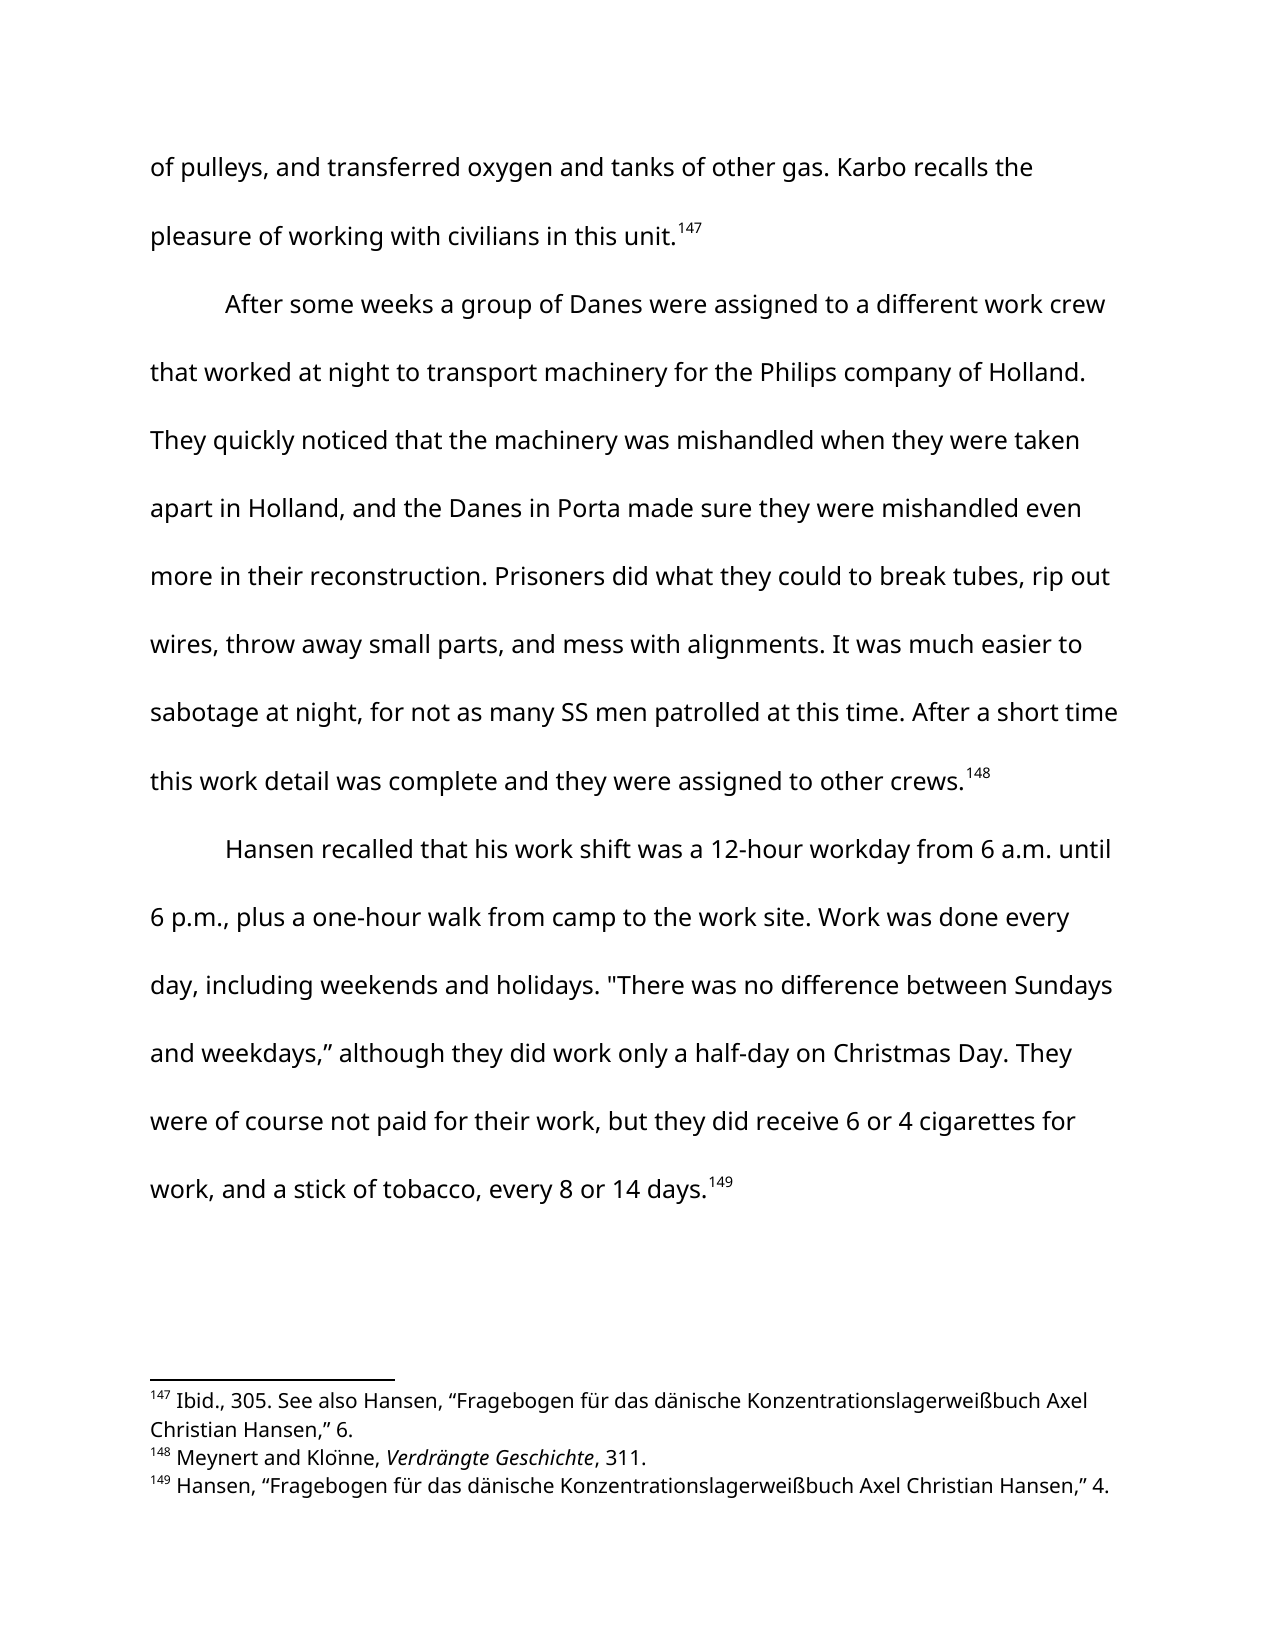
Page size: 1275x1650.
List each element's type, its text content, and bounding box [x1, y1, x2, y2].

text Ibid., 305. See also Hansen, “Fragebogen für das dänische Konzentrationslagerweißbuch Axel Christian Hansen,” 6. [150, 1386, 1125, 1443]
text of pulleys, and transferred oxygen and tanks of other gas. Karbo recalls the pleasure of working with civilians in this unit. [150, 150, 1125, 252]
text Hansen, “Fragebogen für das dänische Konzentrationslagerweißbuch Axel Christian Hansen,” 4. [150, 1472, 1125, 1500]
text Meynert and Klönne, Verdrängte Geschichte, 311. [150, 1443, 1125, 1472]
text After some weeks a group of Danes were assigned to a different work crew that worked at night to transport machinery for the Philips company of Holland. They quickly noticed that the machinery was mishandled when they were taken apart in Holland, and the Danes in Porta made sure they were mishandled even more in their reconstruction. Prisoners did what they could to break tubes, rip out wires, throw away small parts, and mess with alignments. It was much easier to sabotage at night, for not as many SS men patrolled at this time. After a short time this work detail was complete and they were assigned to other crews. [150, 286, 1125, 797]
text Hansen recalled that his work shift was a 12-hour workday from 6 a.m. until 6 p.m., plus a one-hour walk from camp to the work site. Work was done every day, including weekends and holidays. "There was no difference between Sundays and weekdays,” although they did work only a half-day on Christmas Day. They were of course not paid for their work, but they did receive 6 or 4 cigarettes for work, and a stick of tobacco, every 8 or 14 days. [150, 831, 1125, 1206]
